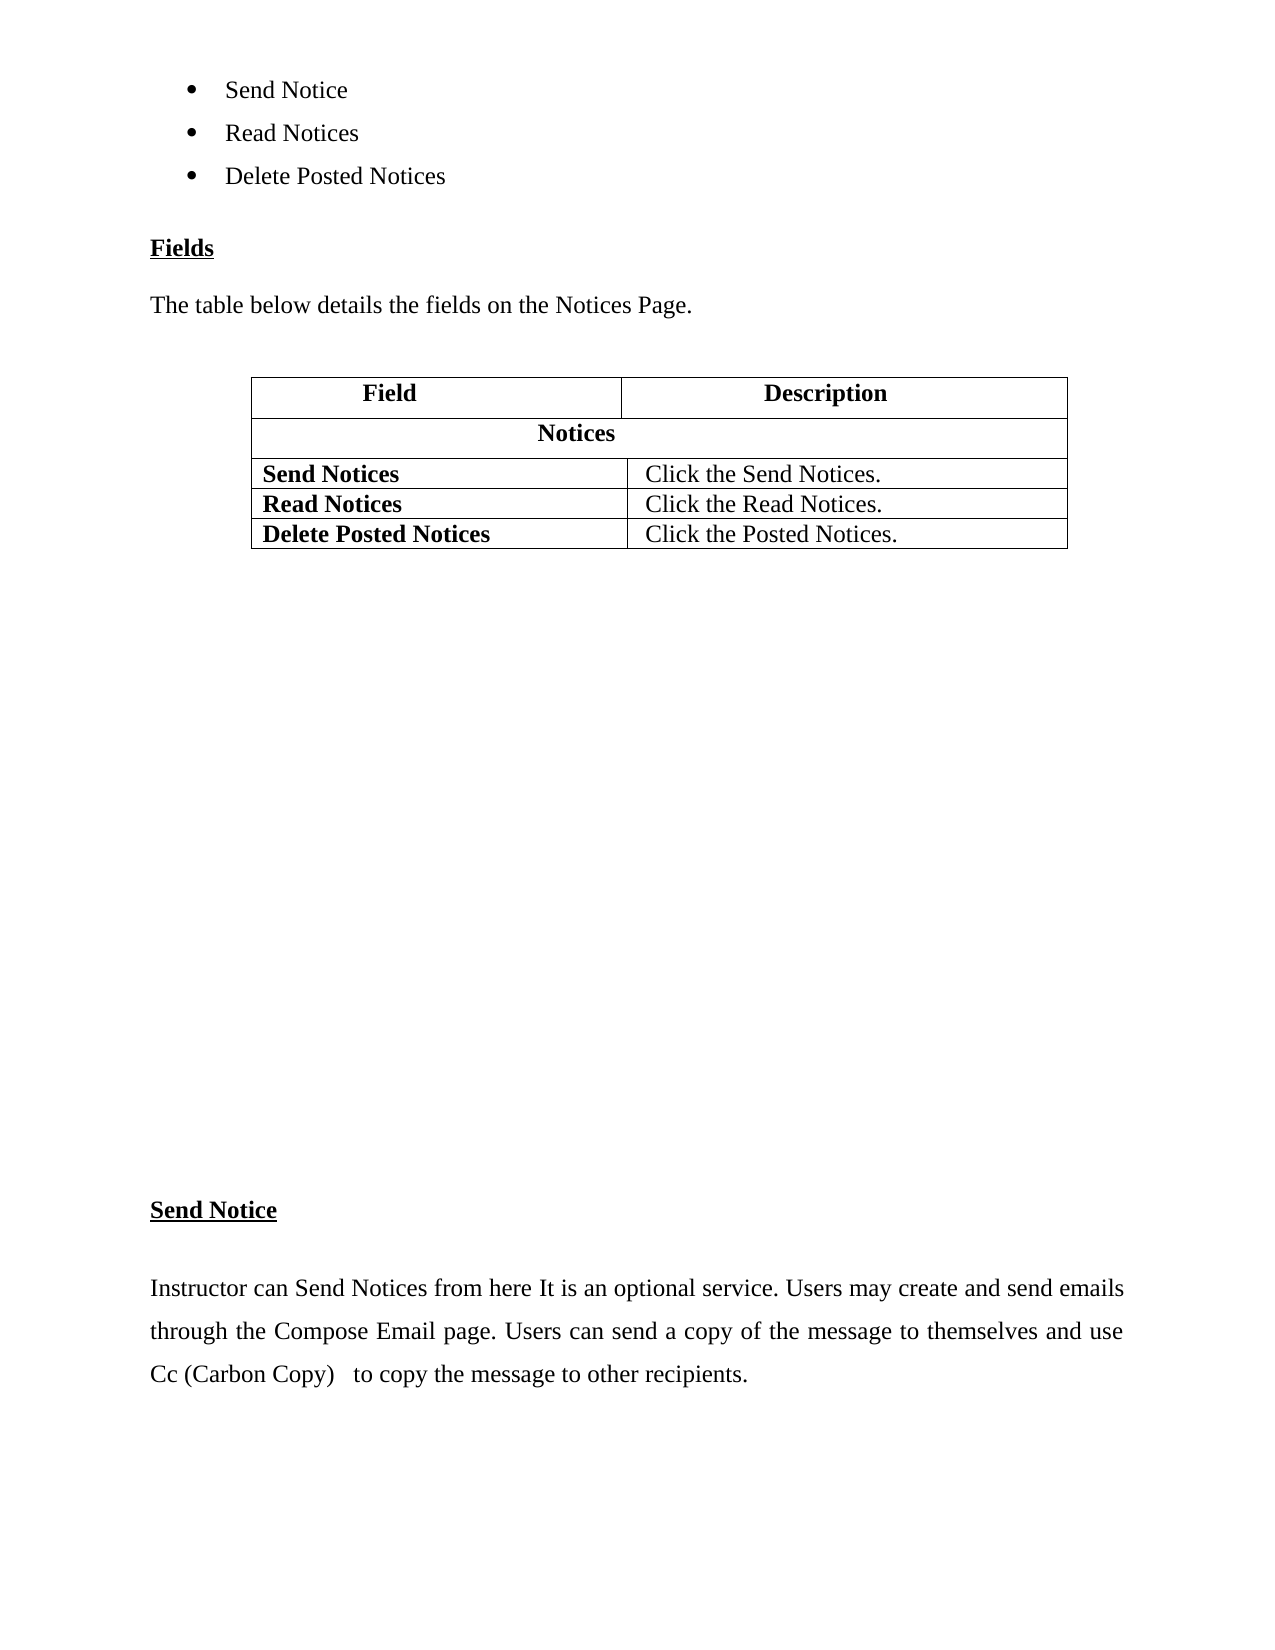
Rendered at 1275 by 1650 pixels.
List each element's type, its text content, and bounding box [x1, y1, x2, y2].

list Delete Posted Notices [187, 161, 1125, 190]
table_cell Click the Posted Notices. [628, 519, 1067, 547]
table_cell Send Notices [252, 459, 627, 488]
table_cell Click the Send Notices. [628, 459, 1067, 488]
table_cell Notices [252, 419, 1067, 458]
table_header Description [622, 378, 1067, 417]
table_header Field [252, 378, 621, 417]
table_cell Click the Read Notices. [628, 489, 1067, 518]
text The table below details the fields on the Notices Page. [150, 291, 1125, 319]
table_cell Delete Posted Notices [252, 519, 627, 547]
text Fields [150, 233, 1125, 262]
text Instructor can Send Notices from here It is an optional service. Users may create and send emails through the Compose Email page. Users can send a copy of the message to themselves and use Cc (Carbon Copy) to copy the message to other recipients. [150, 1273, 1125, 1388]
list Read Notices [187, 118, 1125, 147]
list Send Notice [187, 75, 1125, 104]
table_cell Read Notices [252, 489, 627, 518]
text Send Notice [150, 1195, 1136, 1224]
